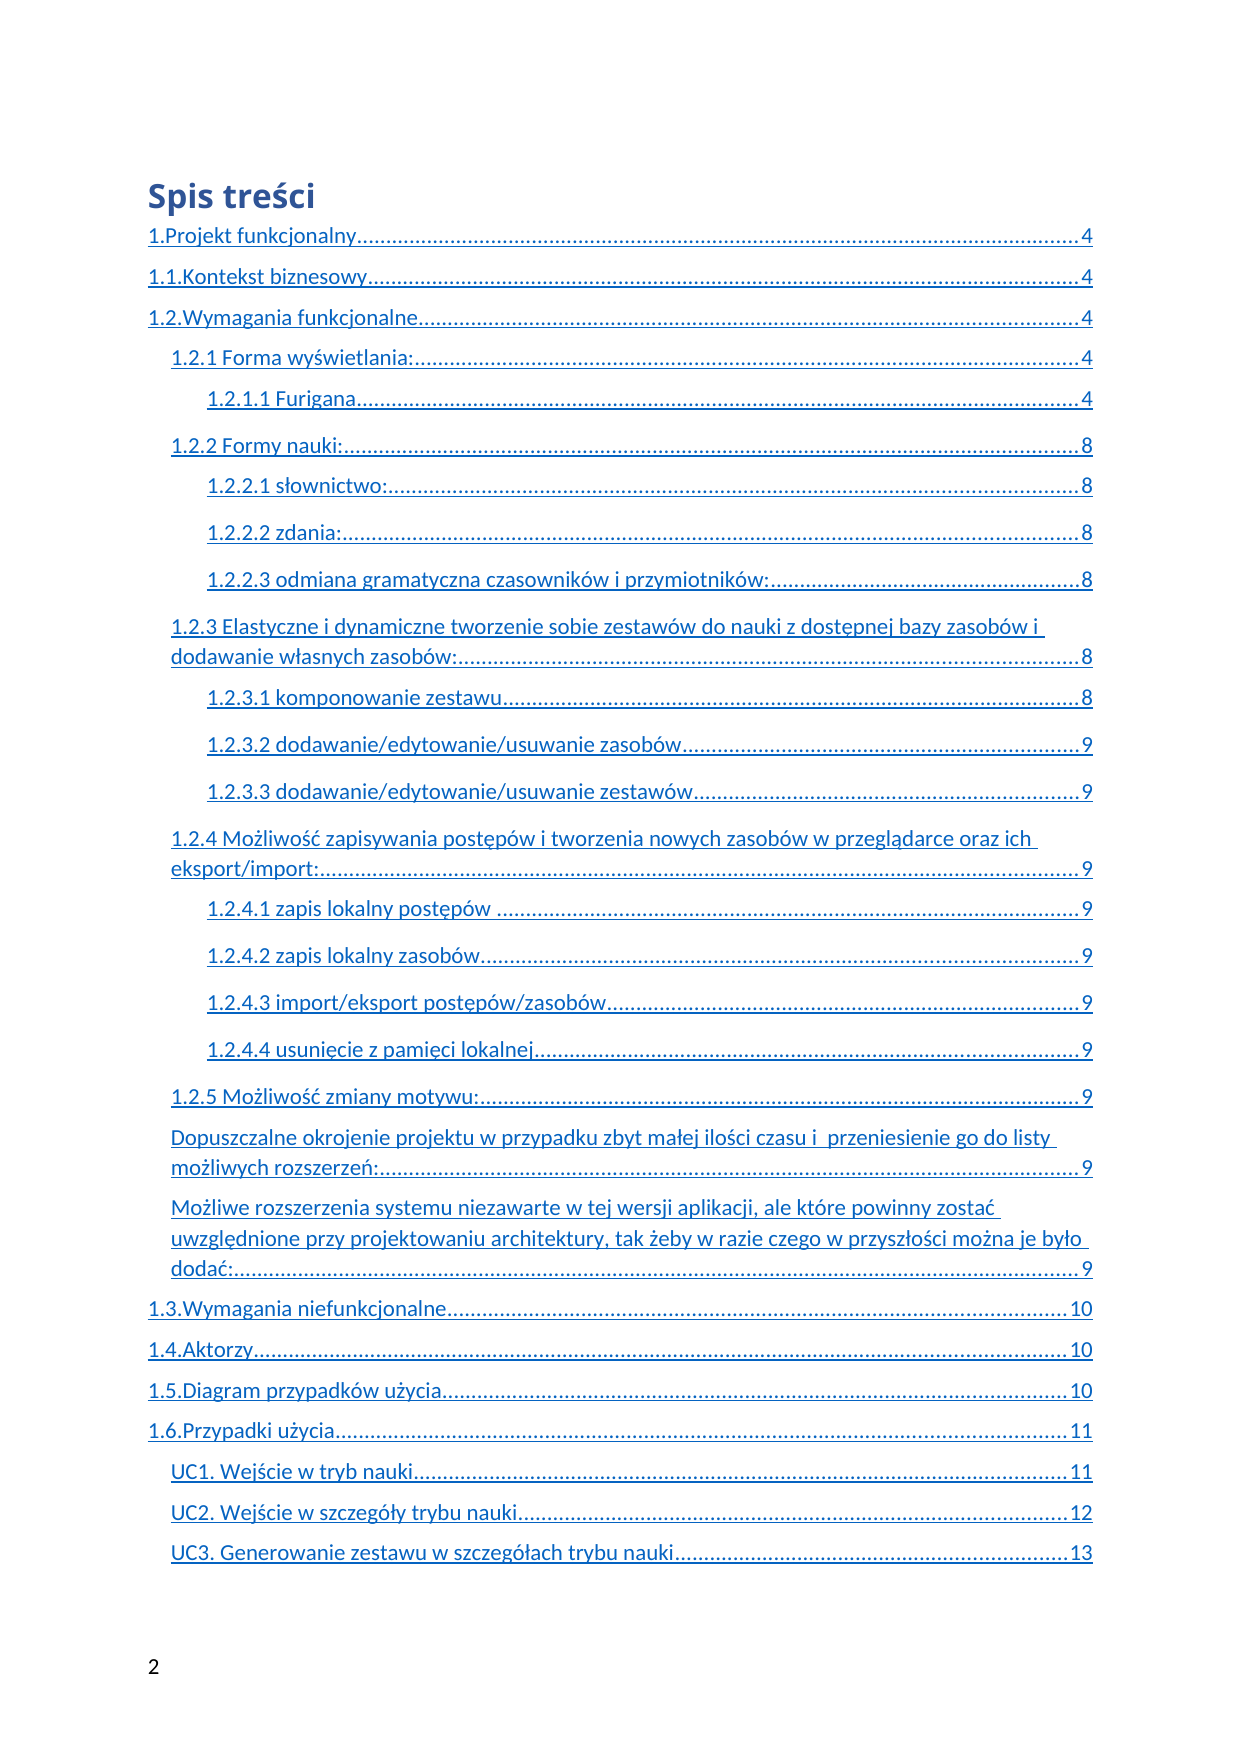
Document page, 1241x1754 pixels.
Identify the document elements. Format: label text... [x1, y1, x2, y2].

text 1.2.4.4 usunięcie z pamięci lokalnej 9 [207, 1035, 1093, 1059]
text UC1. Wejście w tryb nauki 11 [171, 1457, 1093, 1481]
text 1.2.Wymagania funkcjonalne 4 [148, 303, 1093, 327]
text 1.6.Przypadki użycia 11 [148, 1416, 1093, 1441]
text 1.2.1 Forma wyświetlania: 4 [171, 343, 1093, 368]
text 1.2.3.2 dodawanie/edytowanie/usuwanie zasobów 9 [207, 730, 1093, 754]
text 1.2.3 Elastyczne i dynamiczne tworzenie sobie zestawów do nauki z dostępnej bazy zasobów i dodawanie własnych zasobów: 8 [171, 612, 1093, 667]
text 1.4.Aktorzy 10 [148, 1335, 1093, 1359]
text 1.2.4.1 zapis lokalny postępów 9 [207, 894, 1093, 919]
text 1.2.5 Możliwość zmiany motywu: 9 [171, 1082, 1093, 1106]
text 1.2.2.2 zdania: 8 [207, 518, 1093, 543]
text Możliwe rozszerzenia systemu niezawarte w tej wersji aplikacji, ale które powinny zostać uwzględnione przy projektowaniu architektury, tak żeby w razie czego w przyszłości można je było dodać: 9 [171, 1193, 1093, 1278]
text 1.2.4.3 import/eksport postępów/zasobów 9 [207, 988, 1093, 1012]
text 1.1.Kontekst biznesowy 4 [148, 262, 1093, 286]
subtitle Spis treści [148, 173, 1093, 218]
text 1.2.3.1 komponowanie zestawu 8 [207, 683, 1093, 707]
text 1.2.3.3 dodawanie/edytowanie/usuwanie zestawów 9 [207, 777, 1093, 801]
text Dopuszczalne okrojenie projektu w przypadku zbyt małej ilości czasu i przeniesienie go do listy możliwych rozszerzeń: 9 [171, 1123, 1093, 1177]
text UC2. Wejście w szczegóły trybu nauki 12 [171, 1498, 1093, 1522]
text 1.Projekt funkcjonalny 4 [148, 222, 1093, 246]
text UC3. Generowanie zestawu w szczegółach trybu nauki 13 [171, 1538, 1093, 1562]
text 1.3.Wymagania niefunkcjonalne 10 [148, 1294, 1093, 1319]
text 1.2.2 Formy nauki: 8 [171, 431, 1093, 455]
text 1.5.Diagram przypadków użycia 10 [148, 1376, 1093, 1400]
text 1.2.4 Możliwość zapisywania postępów i tworzenia nowych zasobów w przeglądarce oraz ich eksport/import: 9 [171, 824, 1093, 878]
text 1.2.2.3 odmiana gramatyczna czasowników i przymiotników: 8 [207, 565, 1093, 589]
text 1.2.4.2 zapis lokalny zasobów 9 [207, 941, 1093, 966]
text 1.2.1.1 Furigana 4 [207, 384, 1093, 408]
text 1.2.2.1 słownictwo: 8 [207, 472, 1093, 496]
